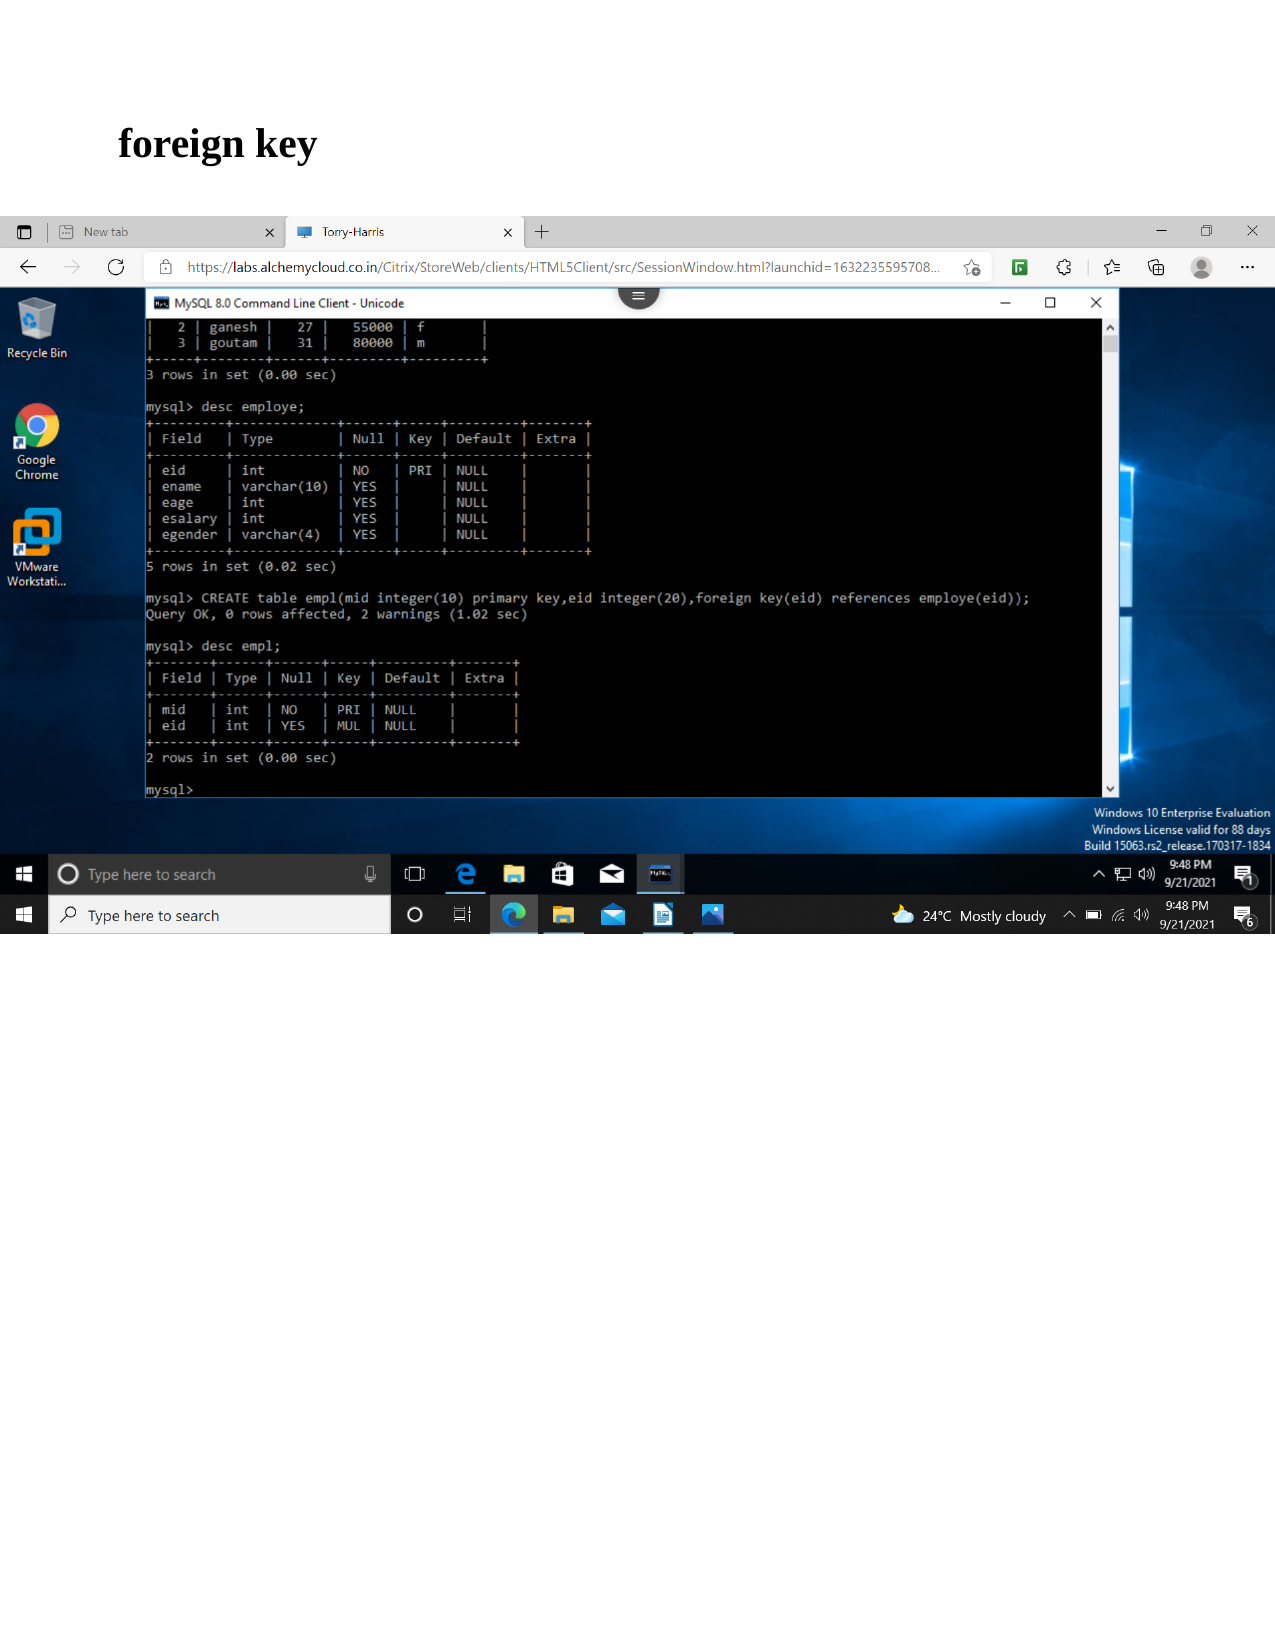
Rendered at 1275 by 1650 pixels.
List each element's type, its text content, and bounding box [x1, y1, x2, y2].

picture [0, 216, 1275, 934]
text foreign key [118, 118, 1157, 166]
